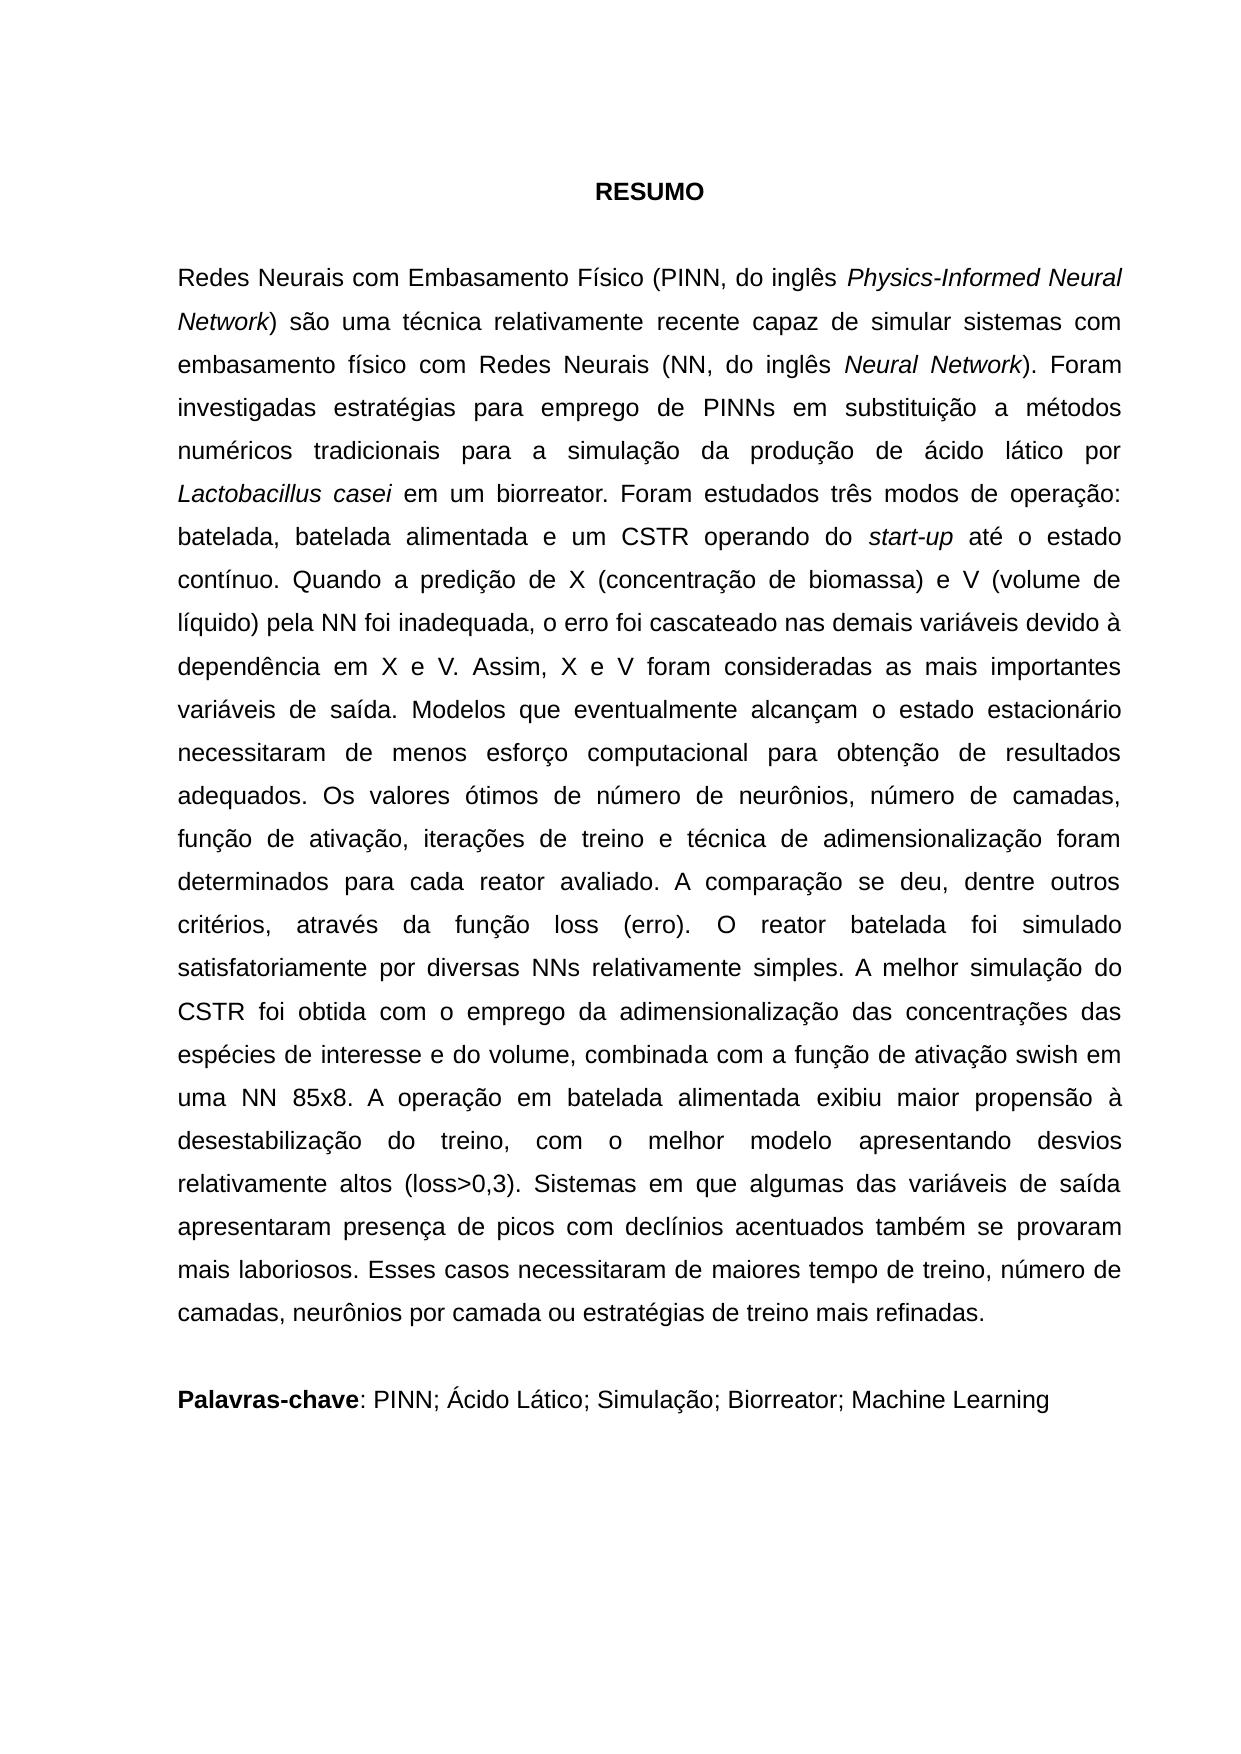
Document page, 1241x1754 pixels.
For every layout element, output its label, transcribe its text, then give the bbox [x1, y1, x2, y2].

text RESUMO [177, 177, 1122, 206]
text Redes Neurais com Embasamento Físico (PINN, do inglês Physics-Informed Neural Network) são uma técnica relativamente recente capaz de simular sistemas com embasamento físico com Redes Neurais (NN, do inglês Neural Network). Foram investigadas estratégias para emprego de PINNs em substituição a métodos numéricos tradicionais para a simulação da produção de ácido lático por Lactobacillus casei em um biorreator. Foram estudados três modos de operação: batelada, batelada alimentada e um CSTR operando do start-up até o estado contínuo. Quando a predição de X (concentração de biomassa) e V (volume de líquido) pela NN foi inadequada, o erro foi cascateado nas demais variáveis devido à dependência em X e V. Assim, X e V foram consideradas as mais importantes variáveis de saída. Modelos que eventualmente alcançam o estado estacionário necessitaram de menos esforço computacional para obtenção de resultados adequados. Os valores ótimos de número de neurônios, número de camadas, função de ativação, iterações de treino e técnica de adimensionalização foram determinados para cada reator avaliado. A comparação se deu, dentre outros critérios, através da função loss (erro). O reator batelada foi simulado satisfatoriamente por diversas NNs relativamente simples. A melhor simulação do CSTR foi obtida com o emprego da adimensionalização das concentrações das espécies de interesse e do volume, combinada com a função de ativação swish em uma NN 85x8. A operação em batelada alimentada exibiu maior propensão à desestabilização do treino, com o melhor modelo apresentando desvios relativamente altos (loss>0,3). Sistemas em que algumas das variáveis de saída apresentaram presença de picos com declínios acentuados também se provaram mais laboriosos. Esses casos necessitaram de maiores tempo de treino, número de camadas, neurônios por camada ou estratégias de treino mais refinadas. [177, 263, 1122, 1327]
text Palavras-chave: PINN; Ácido Lático; Simulação; Biorreator; Machine Learning [177, 1385, 1122, 1413]
